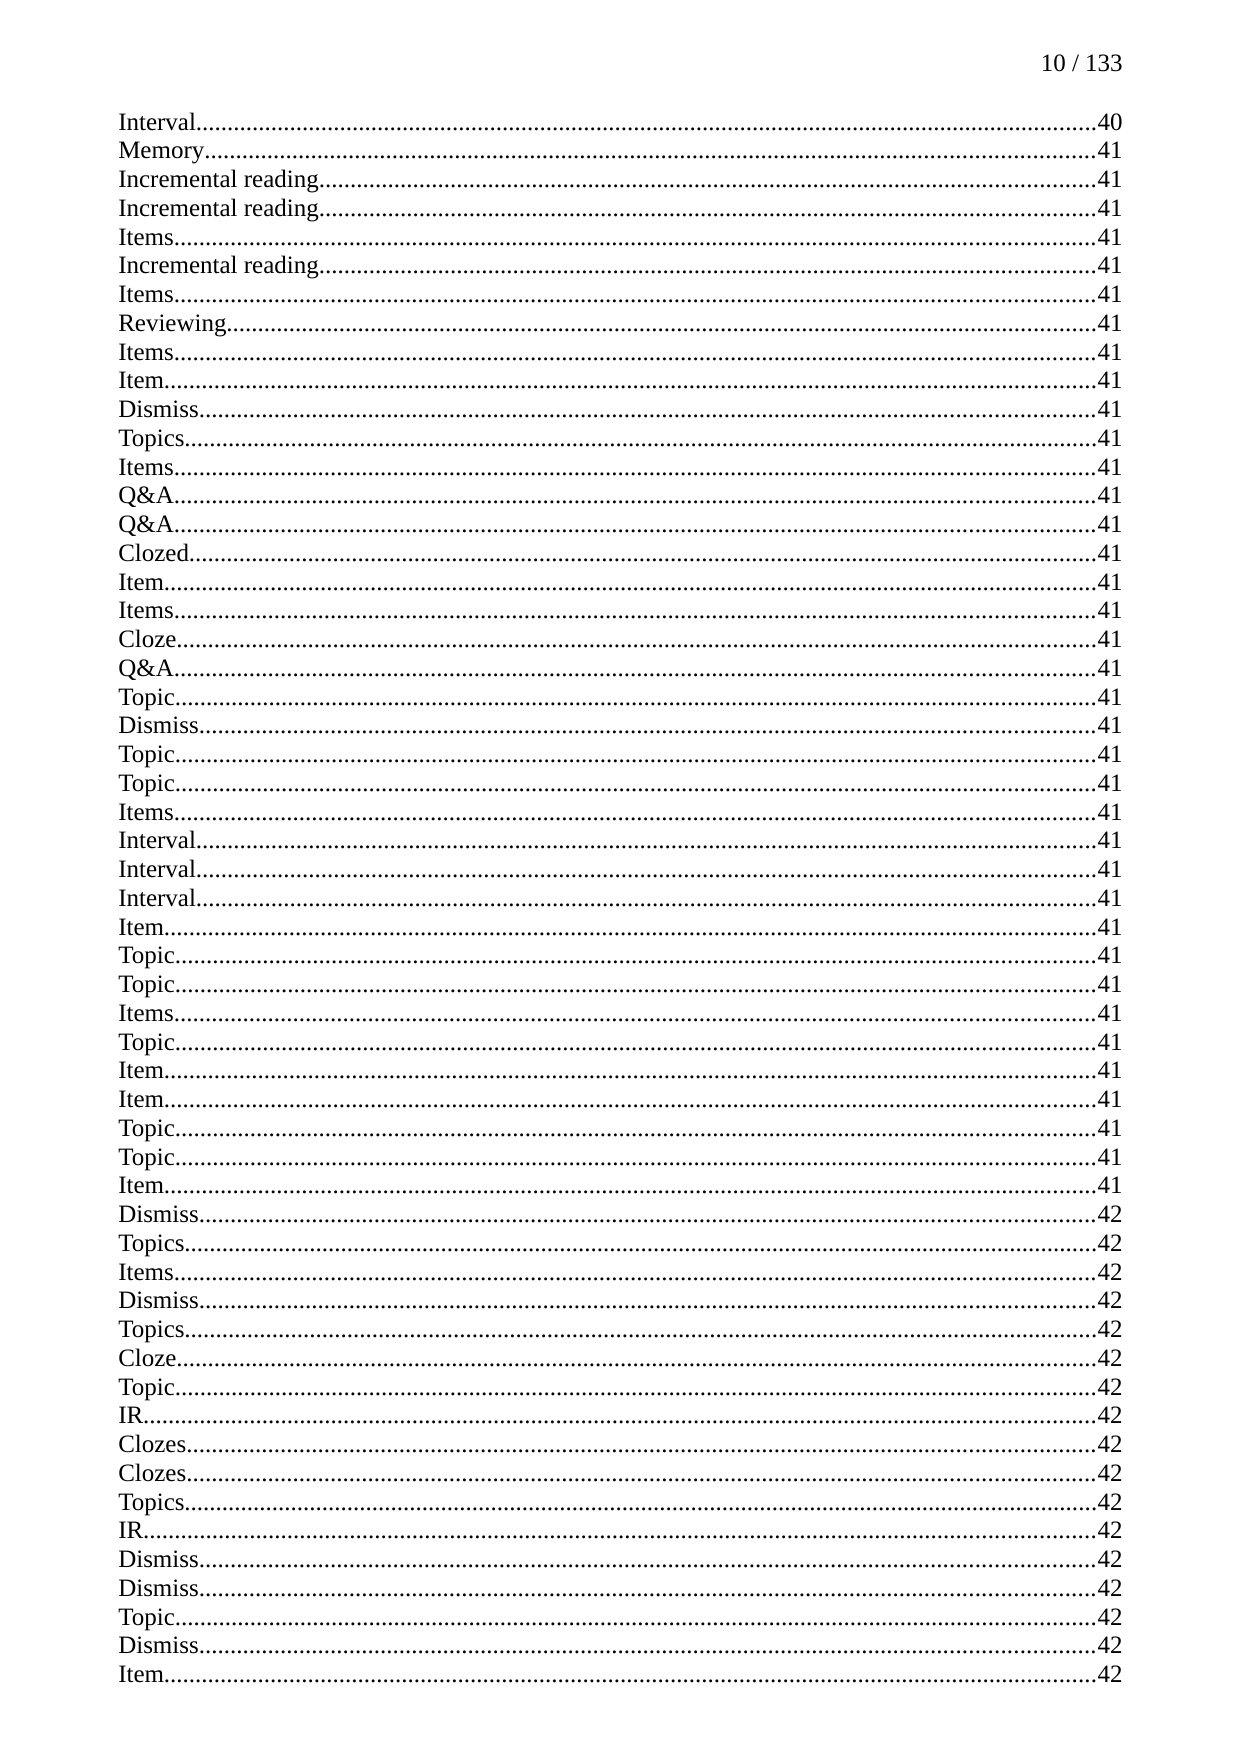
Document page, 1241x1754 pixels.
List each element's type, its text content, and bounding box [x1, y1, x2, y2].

text Incremental reading 41 [118, 251, 1122, 279]
text Items 41 [118, 998, 1122, 1027]
text Dismiss 41 [118, 711, 1122, 739]
text Dismiss 42 [118, 1573, 1122, 1602]
text Dismiss 41 [118, 394, 1122, 423]
text Items 41 [118, 279, 1122, 308]
text Q&A 41 [118, 509, 1122, 538]
text Topic 42 [118, 1372, 1122, 1401]
text Clozes 42 [118, 1429, 1122, 1458]
text Cloze 41 [118, 624, 1122, 653]
text IR 42 [118, 1516, 1122, 1544]
text Incremental reading 41 [118, 164, 1122, 193]
text Dismiss 42 [118, 1544, 1122, 1573]
text Topic 42 [118, 1602, 1122, 1631]
text Topic 41 [118, 682, 1122, 711]
text IR 42 [118, 1401, 1122, 1429]
text Q&A 41 [118, 653, 1122, 682]
text Items 41 [118, 797, 1122, 826]
text Item 41 [118, 1056, 1122, 1084]
text Dismiss 42 [118, 1286, 1122, 1314]
text Interval 40 [118, 107, 1122, 136]
text Item 42 [118, 1659, 1122, 1688]
text Cloze 42 [118, 1343, 1122, 1372]
text Interval 41 [118, 826, 1122, 854]
text Clozed 41 [118, 538, 1122, 567]
text Items 42 [118, 1257, 1122, 1286]
text Interval 41 [118, 854, 1122, 883]
text Item 41 [118, 567, 1122, 596]
text Topics 42 [118, 1314, 1122, 1343]
text Interval 41 [118, 883, 1122, 912]
text Item 41 [118, 912, 1122, 941]
text Incremental reading 41 [118, 193, 1122, 222]
text Topics 41 [118, 423, 1122, 452]
text Topic 41 [118, 941, 1122, 969]
text Items 41 [118, 596, 1122, 624]
text Item 41 [118, 366, 1122, 394]
text Items 41 [118, 452, 1122, 481]
text Topic 41 [118, 1113, 1122, 1142]
text Items 41 [118, 222, 1122, 251]
text Item 41 [118, 1084, 1122, 1113]
text Item 41 [118, 1171, 1122, 1199]
text Topic 41 [118, 768, 1122, 797]
text Dismiss 42 [118, 1199, 1122, 1228]
text Topics 42 [118, 1487, 1122, 1516]
text Topics 42 [118, 1228, 1122, 1257]
text Topic 41 [118, 969, 1122, 998]
text Memory 41 [118, 136, 1122, 164]
text Topic 41 [118, 1027, 1122, 1056]
text Q&A 41 [118, 481, 1122, 509]
text Clozes 42 [118, 1458, 1122, 1487]
text Topic 41 [118, 739, 1122, 768]
text Topic 41 [118, 1142, 1122, 1171]
text Dismiss 42 [118, 1631, 1122, 1659]
text Items 41 [118, 337, 1122, 366]
text Reviewing 41 [118, 308, 1122, 337]
